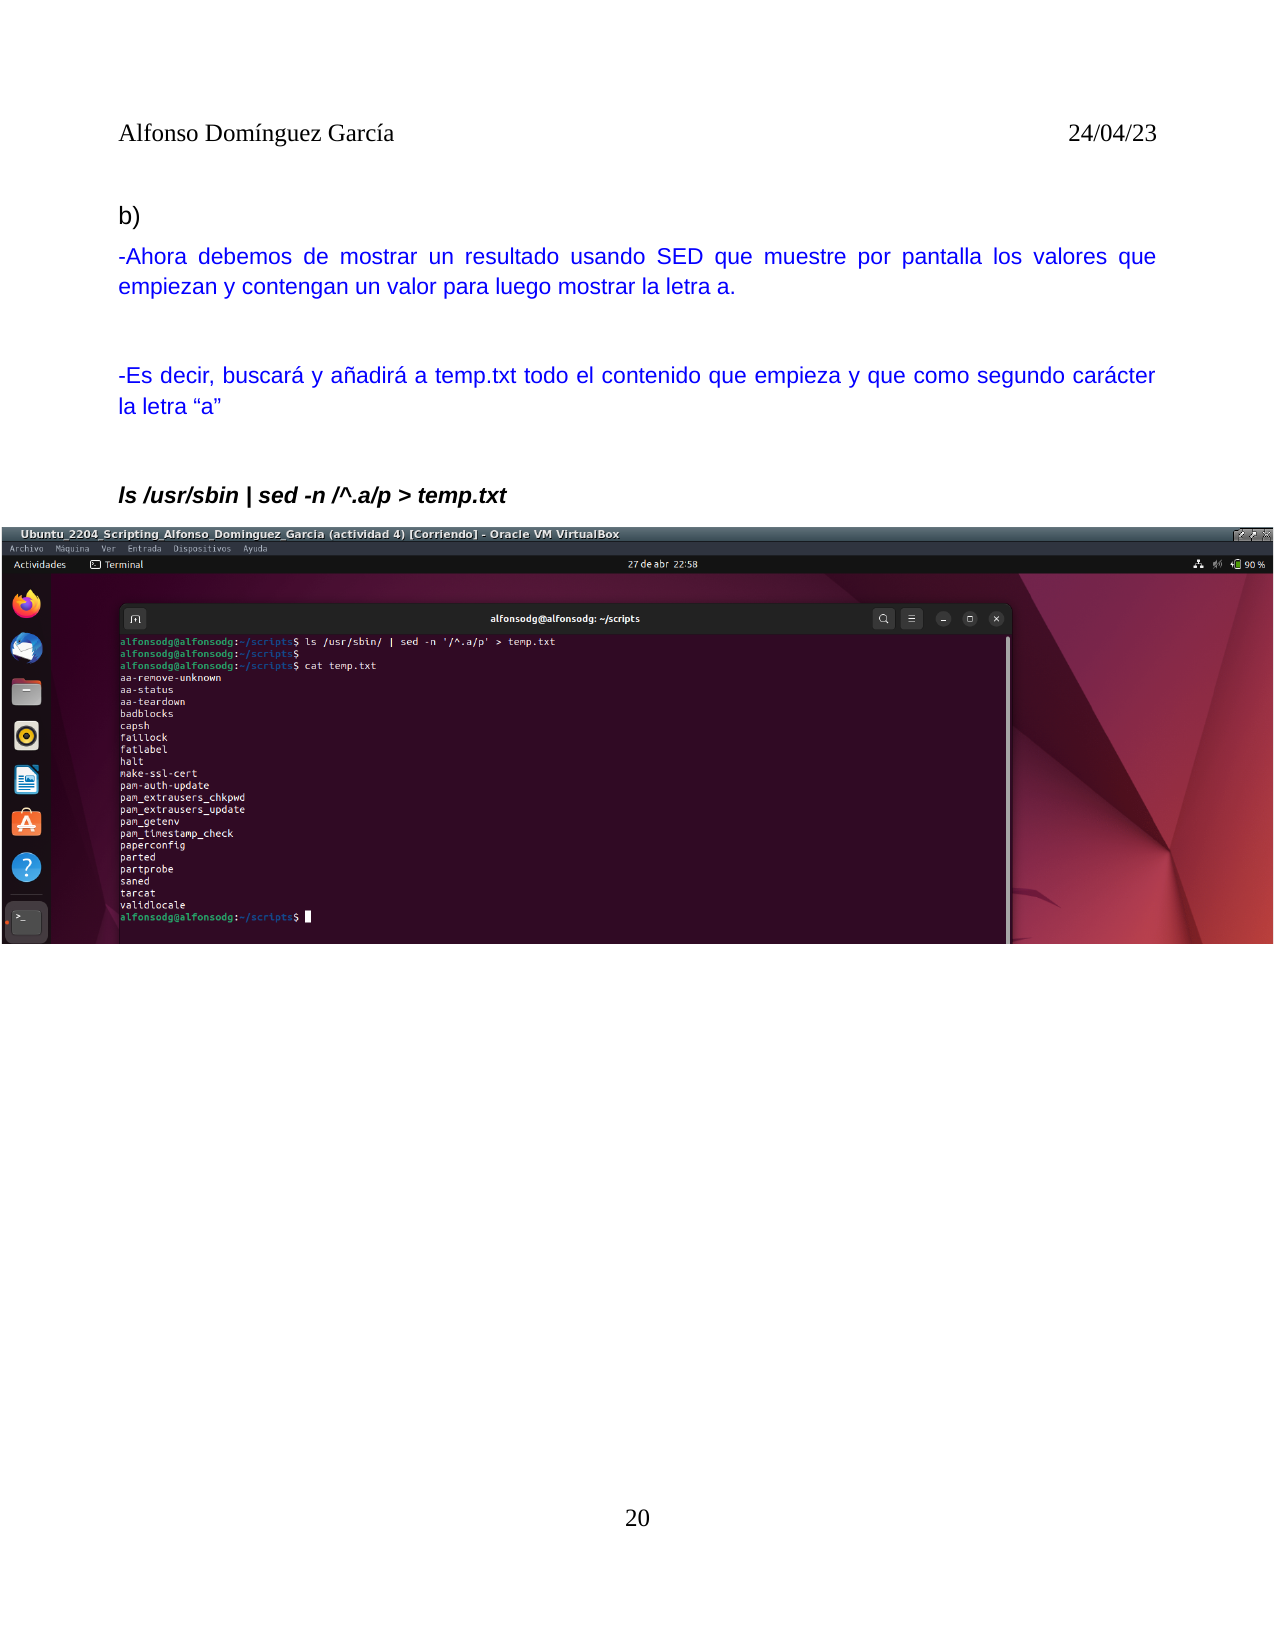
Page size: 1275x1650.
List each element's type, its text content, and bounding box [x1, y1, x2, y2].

subtitle b) [118, 201, 1157, 230]
text -Es decir, buscará y añadirá a temp.txt todo el contenido que empieza y que como segundo carácter la letra “a” [118, 362, 1157, 419]
text ls /usr/sbin | sed -n /^.a/p > temp.txt [118, 482, 1157, 508]
text -Ahora debemos de mostrar un resultado usando SED que muestre por pantalla los valores que empiezan y contengan un valor para luego mostrar la letra a. [118, 243, 1157, 299]
picture [1, 527, 1274, 944]
